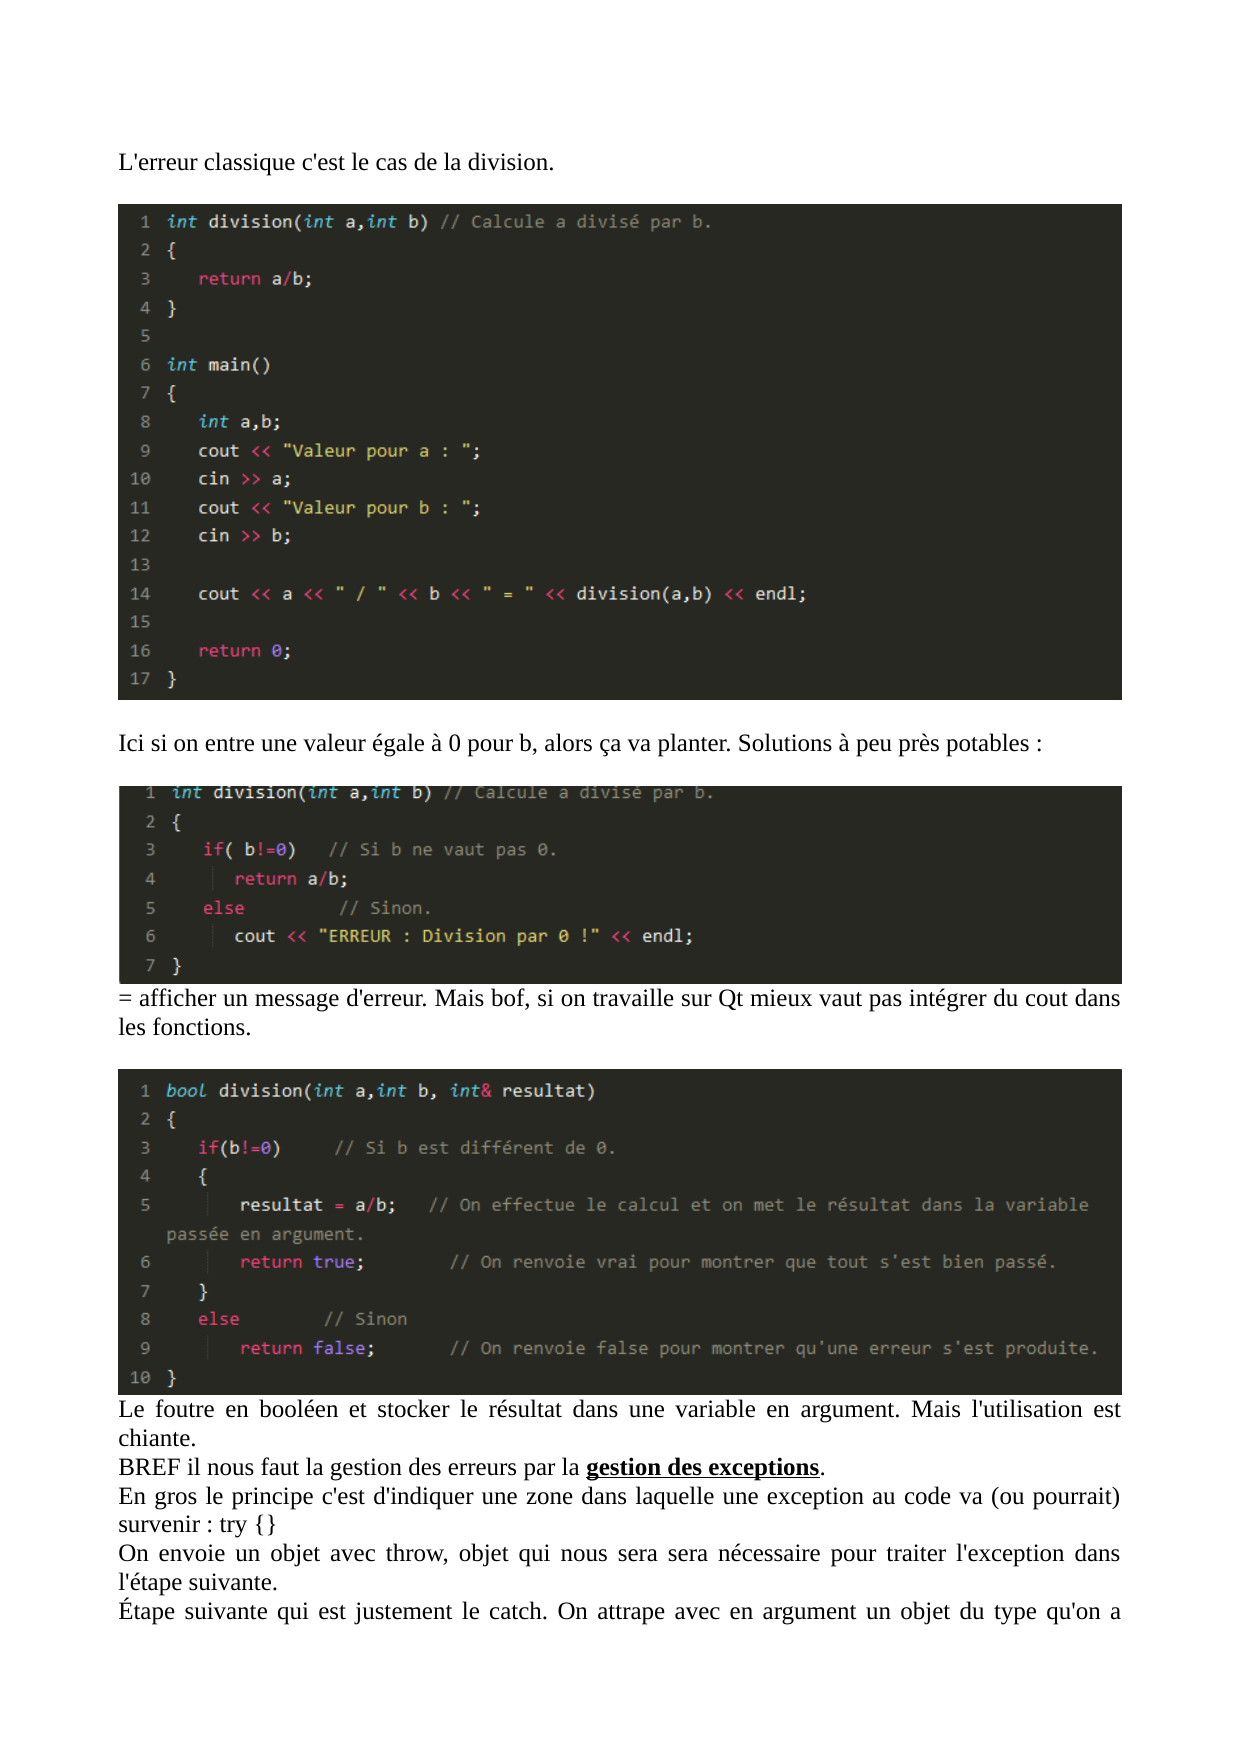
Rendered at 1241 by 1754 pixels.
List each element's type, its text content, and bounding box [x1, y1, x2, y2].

text = afficher un message d'erreur. Mais bof, si on travaille sur Qt mieux vaut pas intégrer du cout dans les fonctions. [118, 984, 1122, 1041]
text Le foutre en booléen et stocker le résultat dans une variable en argument. Mais l'utilisation est chiante. [118, 1395, 1122, 1452]
text On envoie un objet avec throw, objet qui nous sera sera nécessaire pour traiter l'exception dans l'étape suivante. [118, 1538, 1122, 1596]
text BREF il nous faut la gestion des erreurs par la gestion des exceptions. [118, 1452, 1122, 1481]
text Ici si on entre une valeur égale à 0 pour b, alors ça va planter. Solutions à peu près potables : [118, 728, 1122, 757]
text Étape suivante qui est justement le catch. On attrape avec en argument un objet du type qu'on a [118, 1596, 1122, 1624]
text En gros le principe c'est d'indiquer une zone dans laquelle une exception au code va (ou pourrait) survenir : try {} [118, 1481, 1122, 1538]
text L'erreur classique c'est le cas de la division. [118, 147, 1122, 176]
